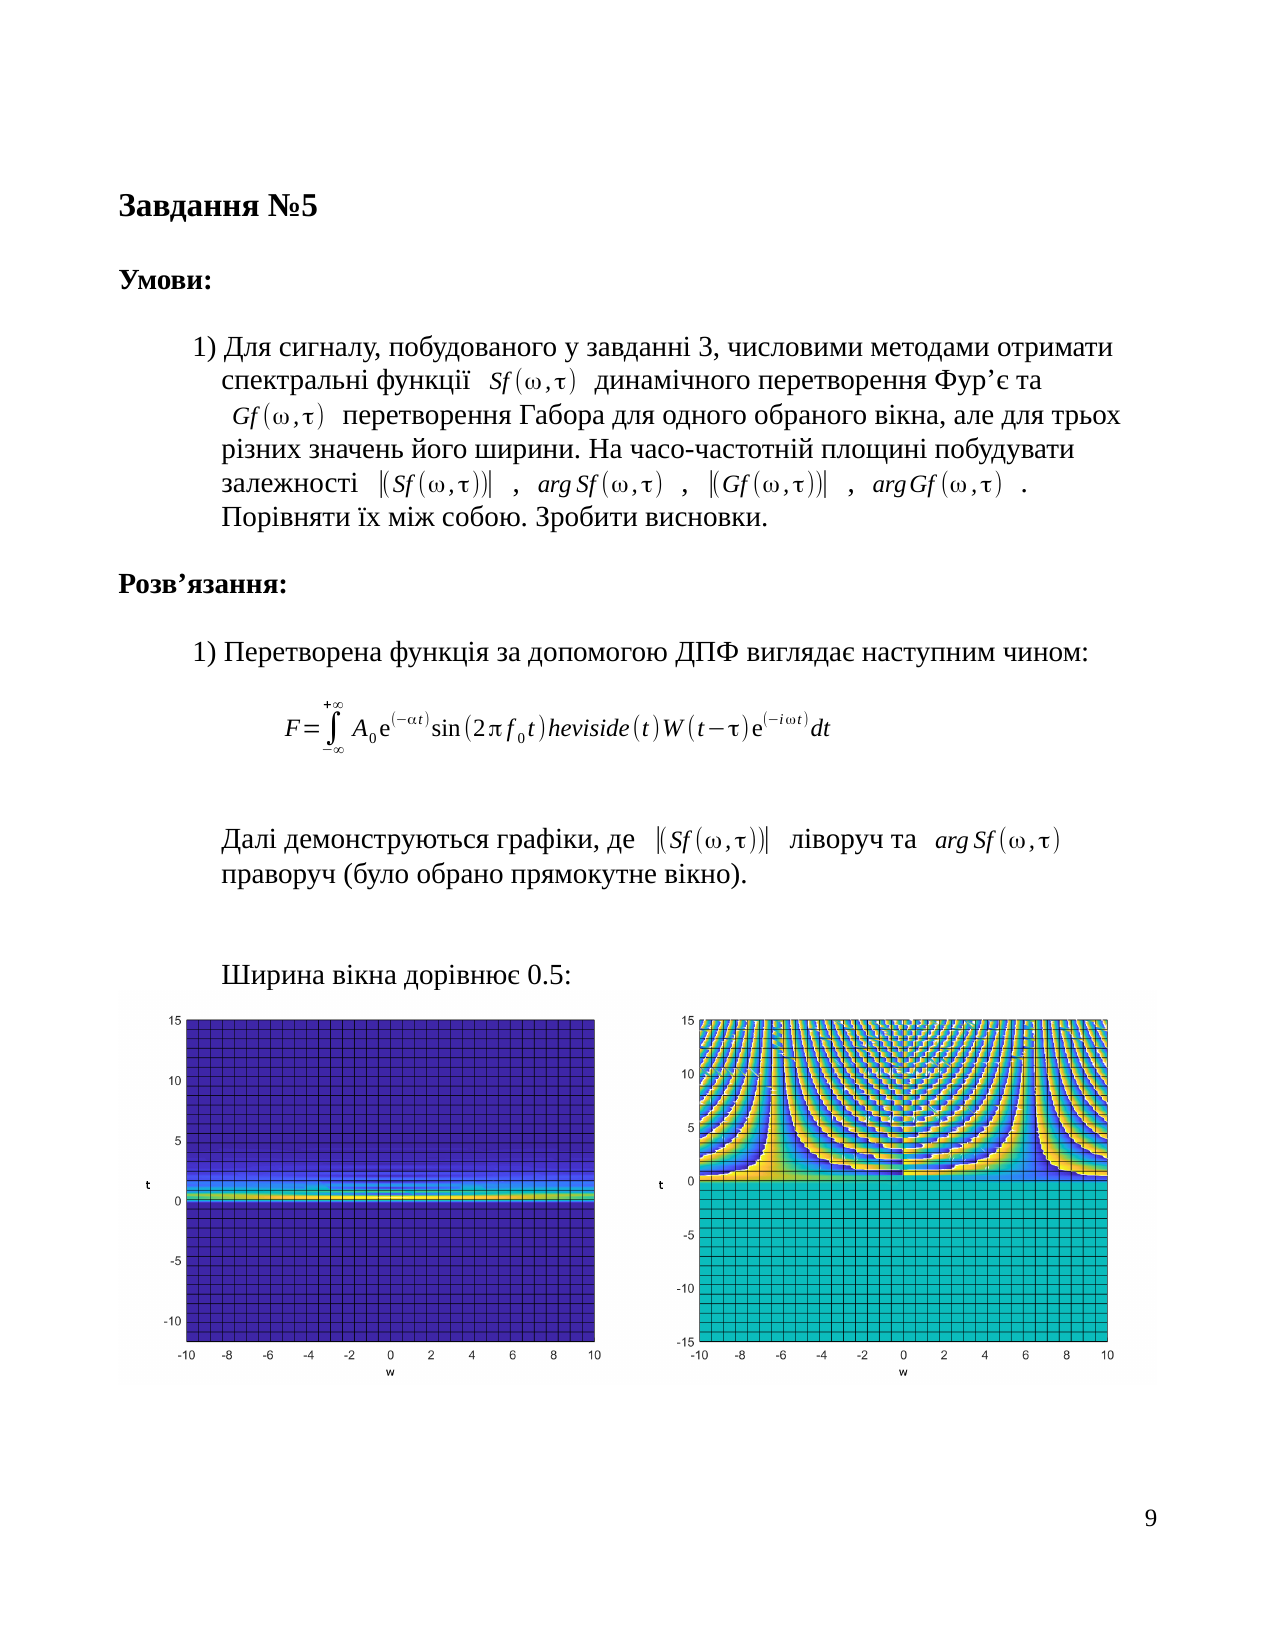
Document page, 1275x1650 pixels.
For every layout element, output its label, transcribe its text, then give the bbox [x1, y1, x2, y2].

text Умови: [118, 262, 1157, 295]
text 1) Перетворена функція за допомогою ДПФ виглядає наступним чином: [118, 634, 1157, 667]
text Завдання №5 [118, 185, 1157, 223]
text Розв’язання: [118, 567, 1157, 600]
text Ширина вікна дорівнює 0.5: [118, 957, 1157, 990]
text Далі демонструються графіки, деліворуч та праворуч (було обрано прямокутне вікно). [118, 822, 1157, 890]
text спектральні функціїдинамічного перетворення Фур’є та перетворення Габора для одного обраного вікна, але для трьох різних значень його ширини. На часо-частотній площині побудувати залежності,,,. Порівняти їх між собою. Зробити висновки. [118, 362, 1157, 533]
text 1) Для сигналу, побудованого у завданні 3, числовими методами отримати [118, 329, 1157, 362]
picture [118, 990, 1157, 1385]
